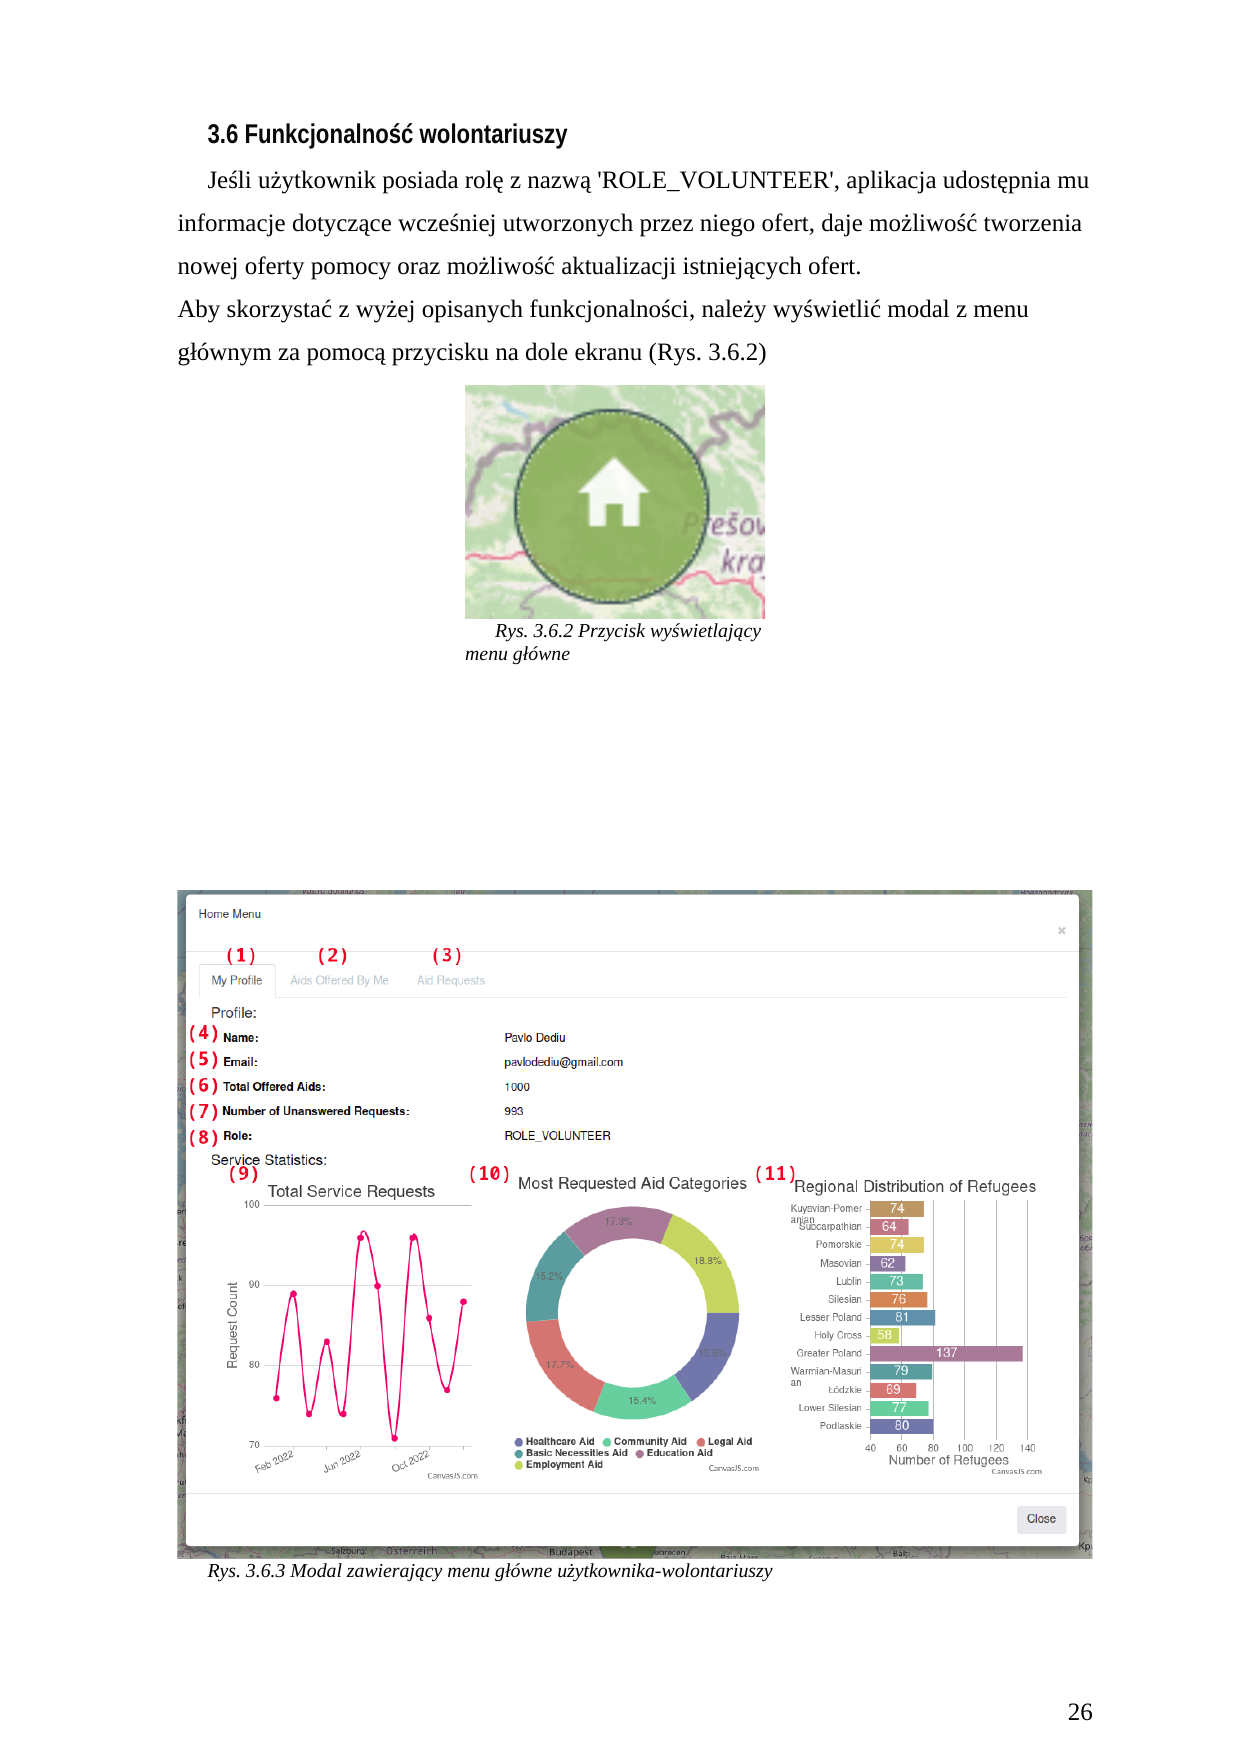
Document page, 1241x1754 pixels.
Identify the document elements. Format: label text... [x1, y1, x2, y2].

text Rys. 3.6.2 Przycisk wyświetlający menu główne [465, 619, 765, 664]
text 3.6 Funkcjonalność wolontariuszy [177, 118, 1092, 149]
text Jeśli użytkownik posiada rolę z nazwą 'ROLE_VOLUNTEER', aplikacja udostępnia mu informacje dotyczące wcześniej utworzonych przez niego ofert, daje możliwość tworzenia nowej oferty pomocy oraz możliwość aktualizacji istniejących ofert. [177, 165, 1092, 280]
picture [177, 890, 1093, 1559]
text Aby skorzystać z wyżej opisanych funkcjonalności, należy wyświetlić modal z menu głównym za pomocą przycisku na dole ekranu (Rys. 3.6.2) [177, 294, 1092, 366]
picture [465, 385, 766, 619]
text Rys. 3.6.3 Modal zawierający menu główne użytkownika-wolontariuszy [177, 1559, 1092, 1581]
